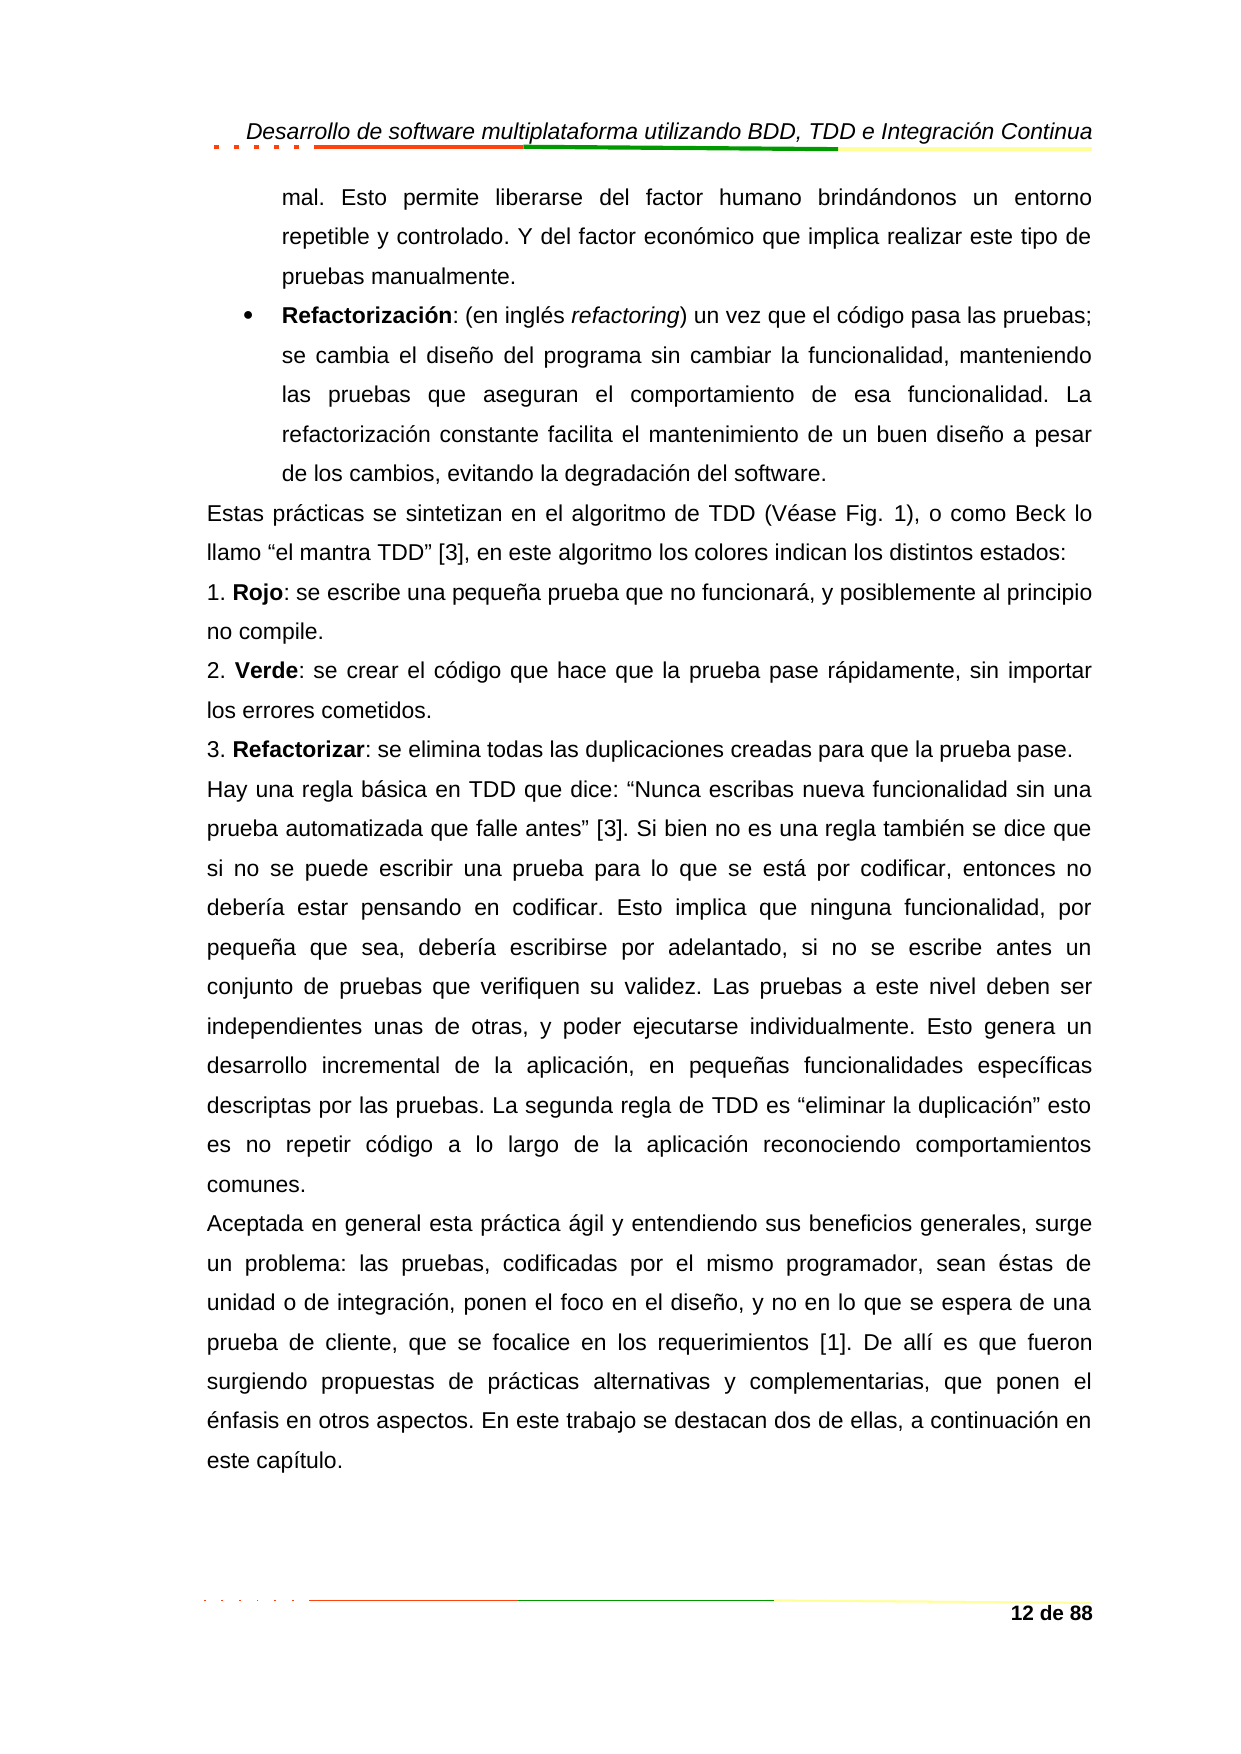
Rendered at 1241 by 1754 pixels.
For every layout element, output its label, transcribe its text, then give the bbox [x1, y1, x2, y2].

text 1. Rojo: se escribe una pequeña prueba que no funcionará, y posiblemente al principio no compile. [207, 578, 1093, 644]
text Aceptada en general esta práctica ágil y entendiendo sus beneficios generales, surge un problema: las pruebas, codificadas por el mismo programador, sean éstas de unidad o de integración, ponen el foco en el diseño, y no en lo que se espera de una prueba de cliente, que se focalice en los requerimientos [1]. De allí es que fueron surgiendo propuestas de prácticas alternativas y complementarias, que ponen el énfasis en otros aspectos. En este trabajo se destacan dos de ellas, a continuación en este capítulo. [207, 1210, 1093, 1473]
list Refactorización: (en inglés refactoring) un vez que el código pasa las pruebas; se cambia el diseño del programa sin cambiar la funcionalidad, manteniendo las pruebas que aseguran el comportamiento de esa funcionalidad. La refactorización constante facilita el mantenimiento de un buen diseño a pesar de los cambios, evitando la degradación del software. [244, 302, 1093, 486]
text Estas prácticas se sintetizan en el algoritmo de TDD (Véase Fig. 1), o como Beck lo llamo “el mantra TDD” [3], en este algoritmo los colores indican los distintos estados: [207, 499, 1093, 565]
text Hay una regla básica en TDD que dice: “Nunca escribas nueva funcionalidad sin una prueba automatizada que falle antes” [3]. Si bien no es una regla también se dice que si no se puede escribir una prueba para lo que se está por codificar, entonces no debería estar pensando en codificar. Esto implica que ninguna funcionalidad, por pequeña que sea, debería escribirse por adelantado, si no se escribe antes un conjunto de pruebas que verifiquen su validez. Las pruebas a este nivel deben ser independientes unas de otras, y poder ejecutarse individualmente. Esto genera un desarrollo incremental de la aplicación, en pequeñas funcionalidades específicas descriptas por las pruebas. La segunda regla de TDD es “eliminar la duplicación” esto es no repetir código a lo largo de la aplicación reconociendo comportamientos comunes. [207, 776, 1093, 1197]
text 2. Verde: se crear el código que hace que la prueba pase rápidamente, sin importar los errores cometidos. [207, 657, 1093, 723]
list mal. Esto permite liberarse del factor humano brindándonos un entorno repetible y controlado. Y del factor económico que implica realizar este tipo de pruebas manualmente. [244, 184, 1093, 289]
text 3. Refactorizar: se elimina todas las duplicaciones creadas para que la prueba pase. [207, 736, 1093, 763]
